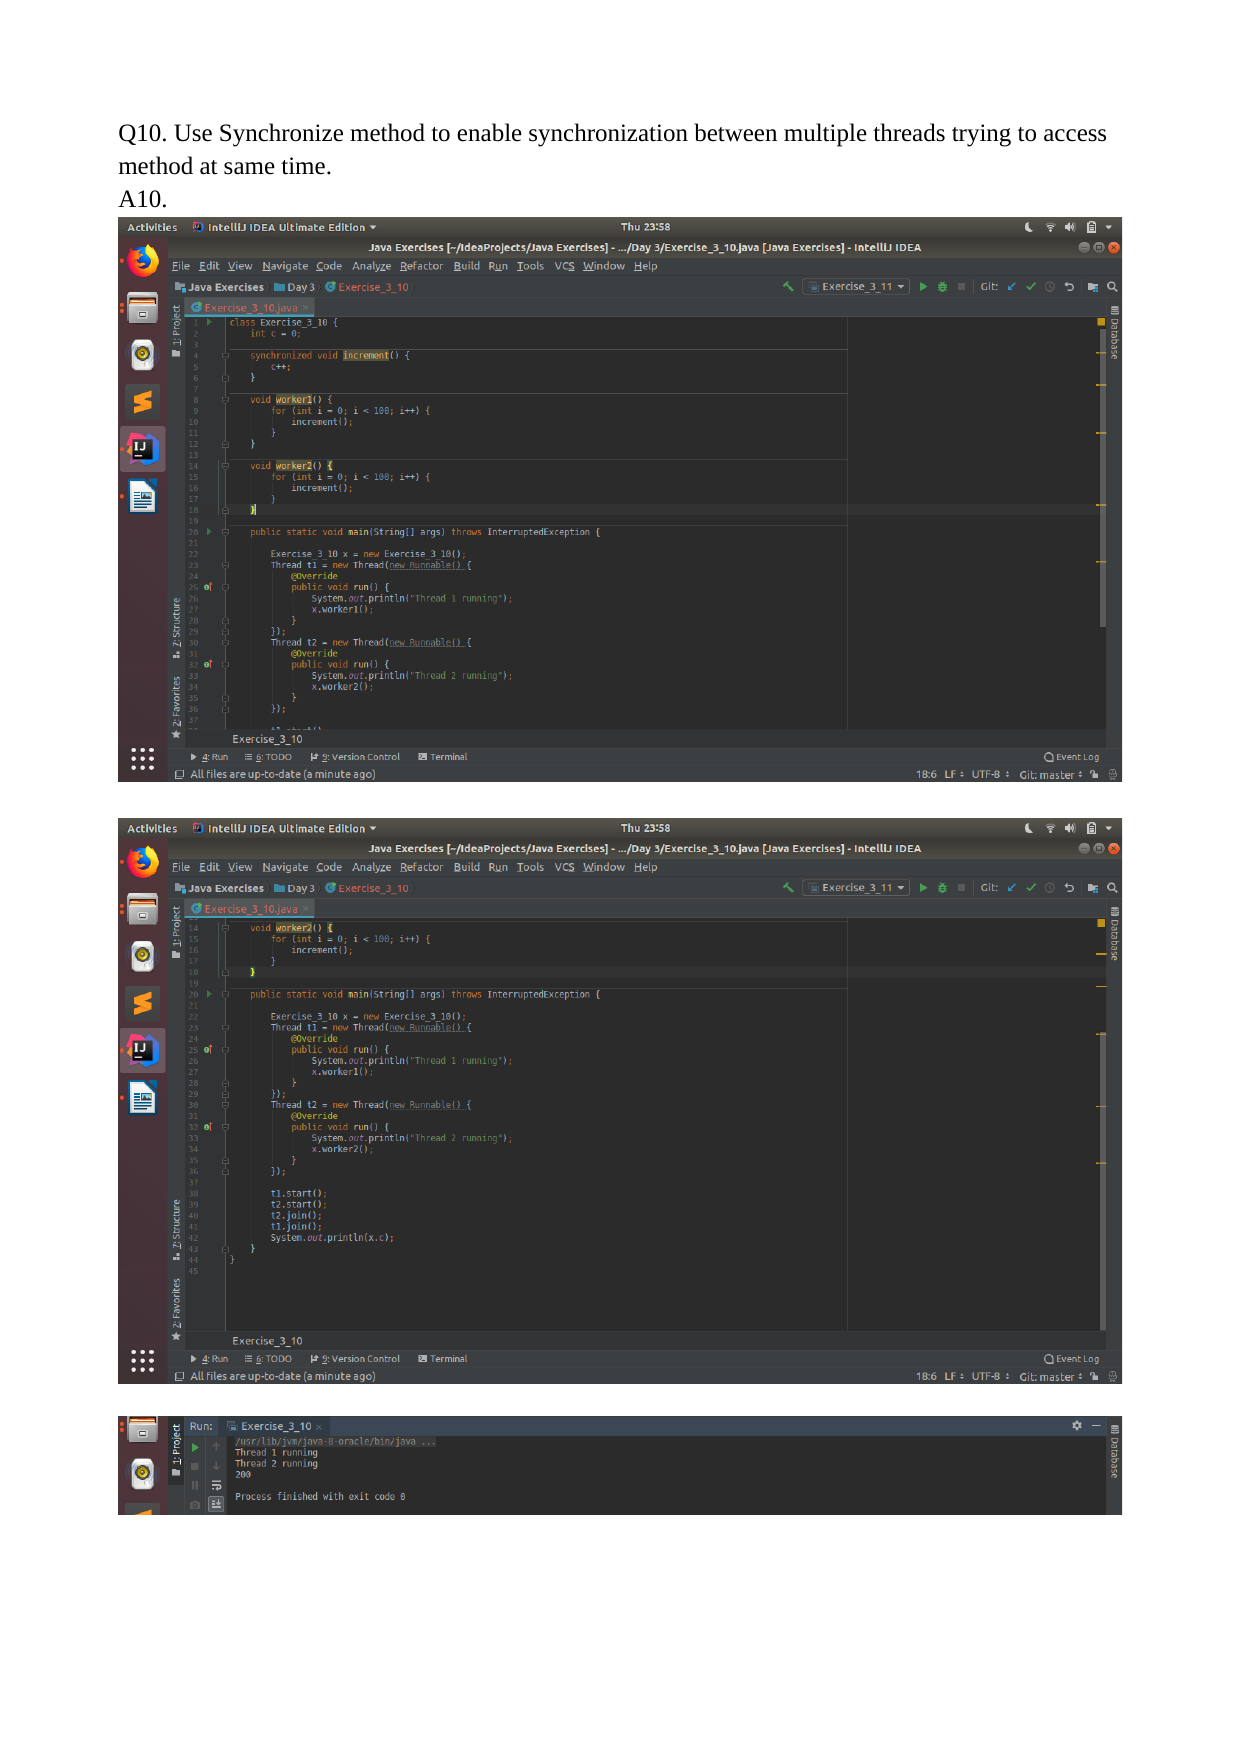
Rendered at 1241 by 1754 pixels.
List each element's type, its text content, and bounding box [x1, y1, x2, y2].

picture [118, 217, 1123, 782]
text Q10. Use Synchronize method to enable synchronization between multiple threads trying to access method at same time. [118, 118, 1122, 180]
picture [118, 818, 1123, 1384]
text A10. [118, 184, 1122, 213]
picture [118, 1416, 1123, 1504]
